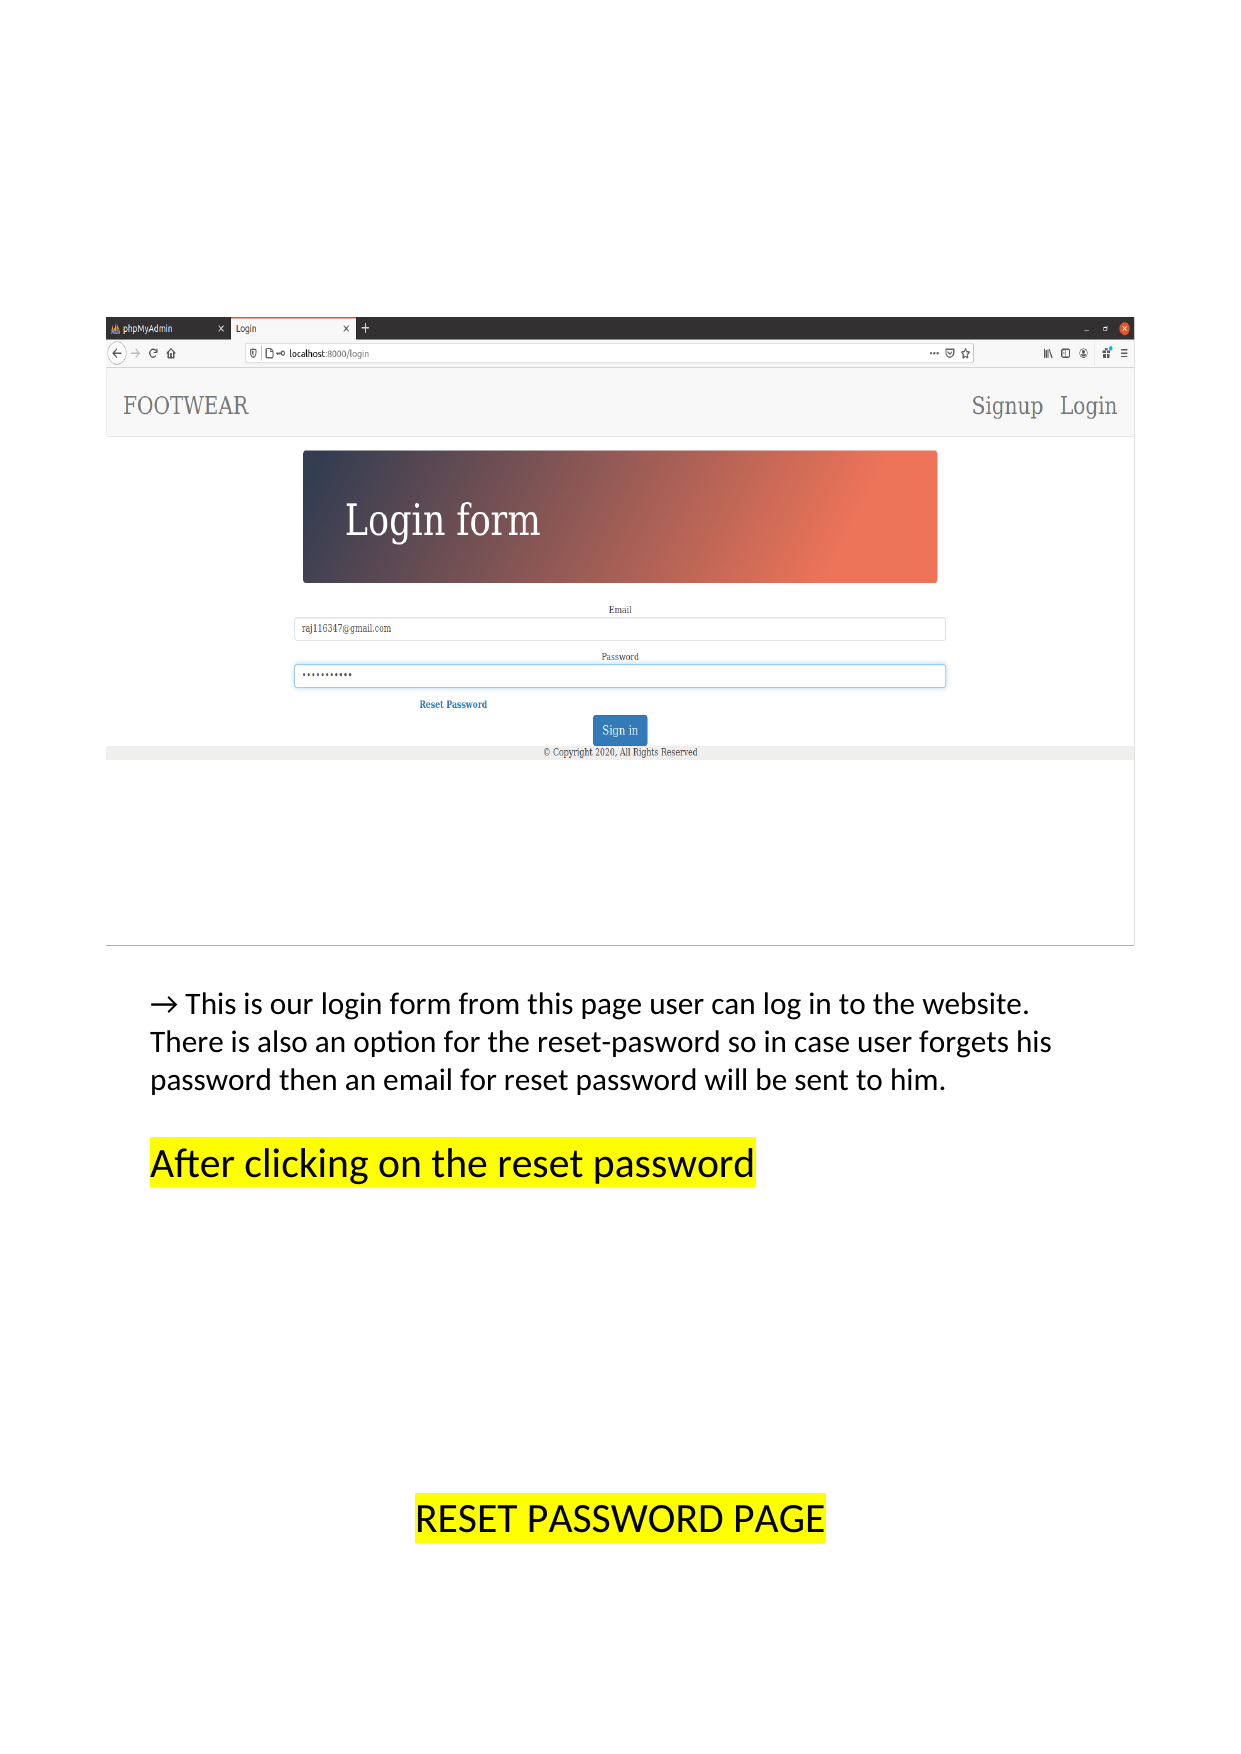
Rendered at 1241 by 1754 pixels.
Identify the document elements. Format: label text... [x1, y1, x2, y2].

list After clicking on the reset password [150, 1137, 1090, 1187]
list RESET PASSWORD PAGE [150, 1492, 1090, 1543]
list → This is our login form from this page user can log in to the website. There is also an option for the reset-pasword so in case user forgets his password then an email for reset password will be sent to him. [150, 984, 1090, 1098]
picture [106, 317, 1135, 946]
